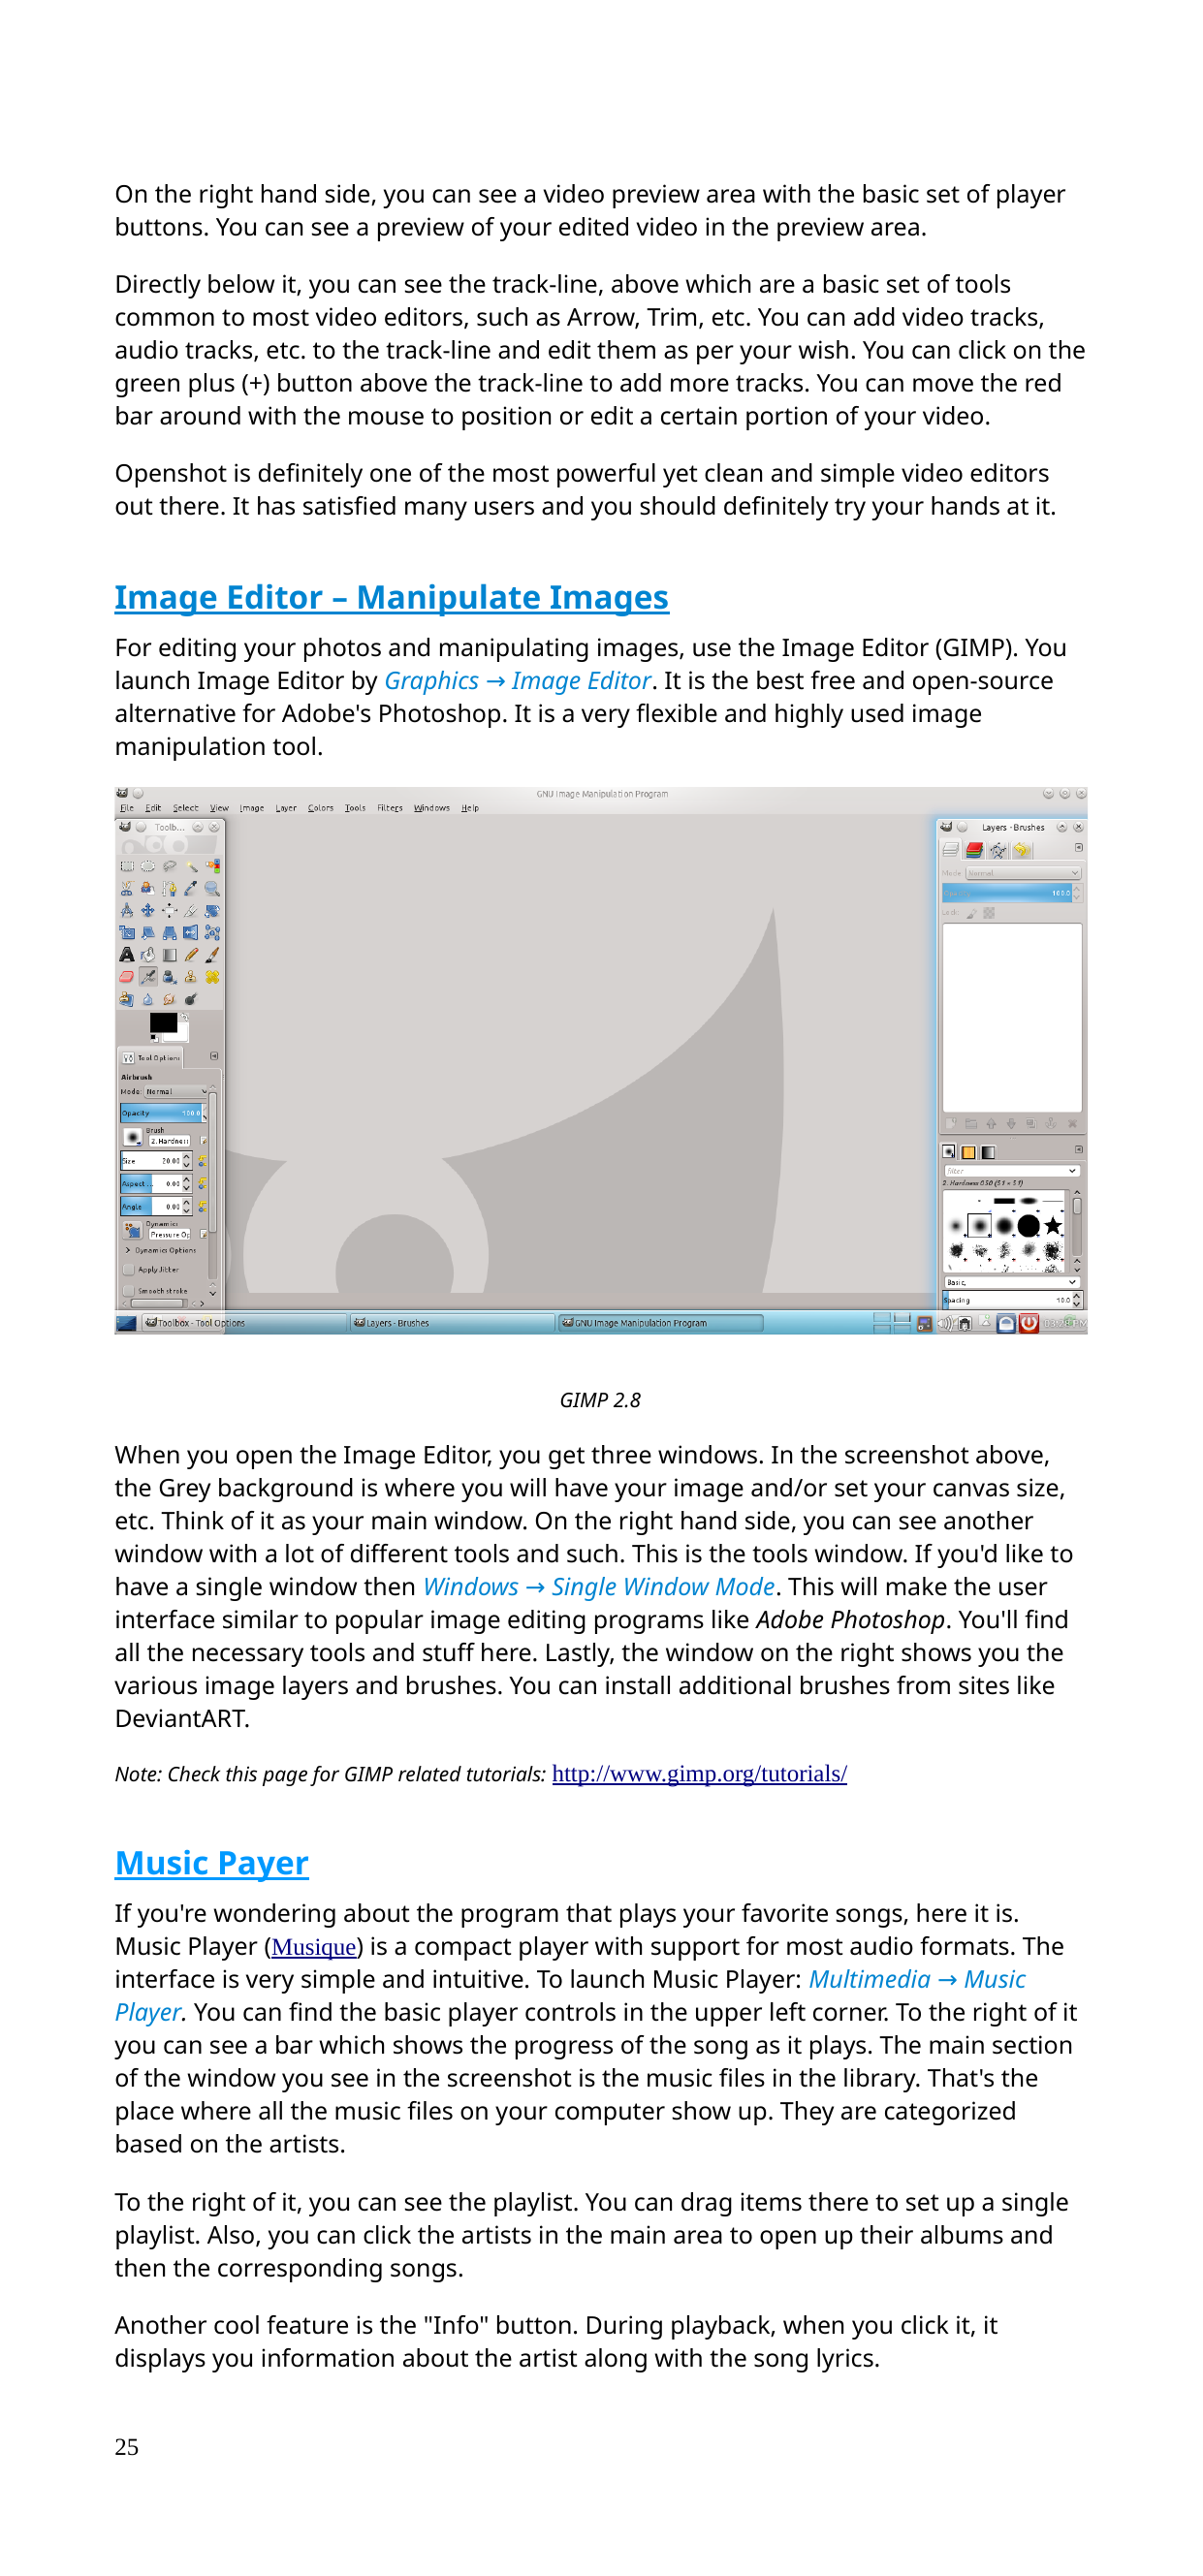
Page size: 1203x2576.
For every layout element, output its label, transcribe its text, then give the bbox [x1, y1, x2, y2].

text GIMP 2.8 [114, 1386, 1088, 1414]
text If you're wondering about the program that plays your favorite songs, here it is. Music Player (Musique) is a compact player with support for most audio formats. The interface is very simple and intuitive. To launch Music Player: Multimedia → Music Player. You can find the basic player controls in the upper left corner. To the right of it you can see a bar which shows the progress of the song as it plays. The main section of the window you see in the screenshot is the music files in the library. That's the place where all the music files on your computer show up. They are categorized based on the artists. [114, 1897, 1088, 2160]
text To the right of it, you can see the playlist. You can drag items there to set up a single playlist. Also, you can click the artists in the main area to open up their albums and then the corresponding songs. [114, 2184, 1088, 2283]
subtitle Image Editor – Manipulate Images [114, 575, 1088, 618]
text Another cool feature is the "Info" button. During playback, when you click it, it displays you information about the artist along with the song lyrics. [114, 2308, 1088, 2373]
text Note: Check this page for GIMP related tutorials: http://www.gimp.org/tutorials/ [114, 1759, 1088, 1788]
text For editing your photos and manipulating images, use the Image Editor (GIMP). You launch Image Editor by Graphics → Image Editor. It is the best free and open-source alternative for Adobe's Photoshop. It is a very flexible and highly used image manipulation tool. [114, 631, 1088, 763]
picture [114, 787, 1089, 1335]
subtitle Music Payer [114, 1840, 1088, 1884]
text When you open the Image Editor, you get three windows. In the screenshot above, the Grey background is where you will have your image and/or set your canvas size, etc. Think of it as your main window. On the right hand side, you can see another window with a lot of different tools and such. This is the tools window. If you'd like to have a single window then Windows → Single Window Mode. This will make the user interface similar to popular image editing programs like Adobe Photoshop. You'll find all the necessary tools and stuff here. Lastly, the window on the right shows you the various image layers and brushes. You can install additional brushes from sites like DeviantART. [114, 1438, 1088, 1735]
text On the right hand side, you can see a video preview area with the basic set of player buttons. You can see a preview of your edited video in the preview area. [114, 176, 1088, 242]
text Openshot is definitely one of the most powerful yet clean and simple video editors out there. It has satisfied many users and you should definitely try your hands at it. [114, 456, 1088, 522]
text Directly below it, you can see the track-line, above which are a basic set of tools common to most video editors, such as Arrow, Trim, etc. You can add video tracks, audio tracks, etc. to the track-line and edit them as per your wish. You can click on the green plus (+) button above the track-line to add more tracks. You can move the red bar around with the mouse to position or edit a certain portion of your video. [114, 267, 1088, 432]
